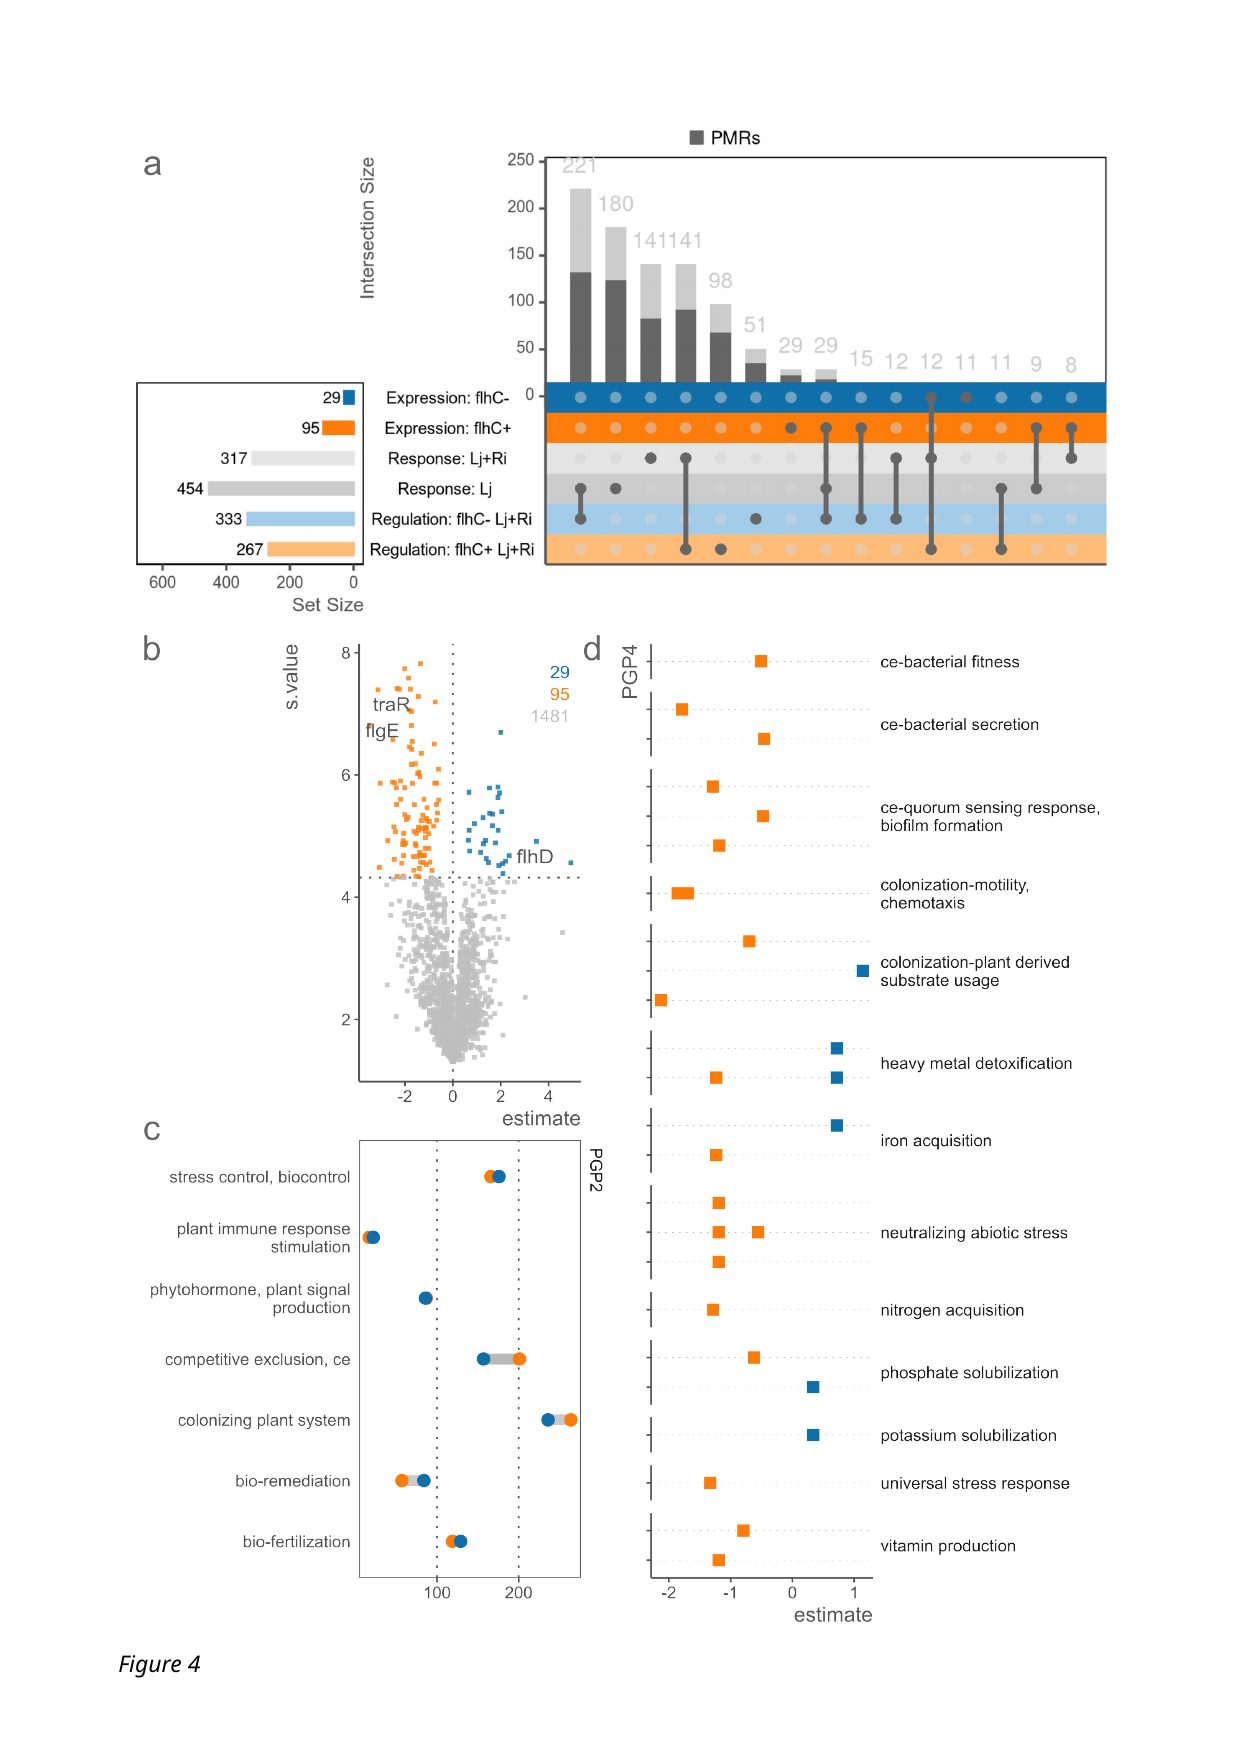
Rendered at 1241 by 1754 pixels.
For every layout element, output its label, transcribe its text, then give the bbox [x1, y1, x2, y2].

text Figure 4 [118, 1636, 1122, 1679]
picture [118, 130, 1123, 1636]
